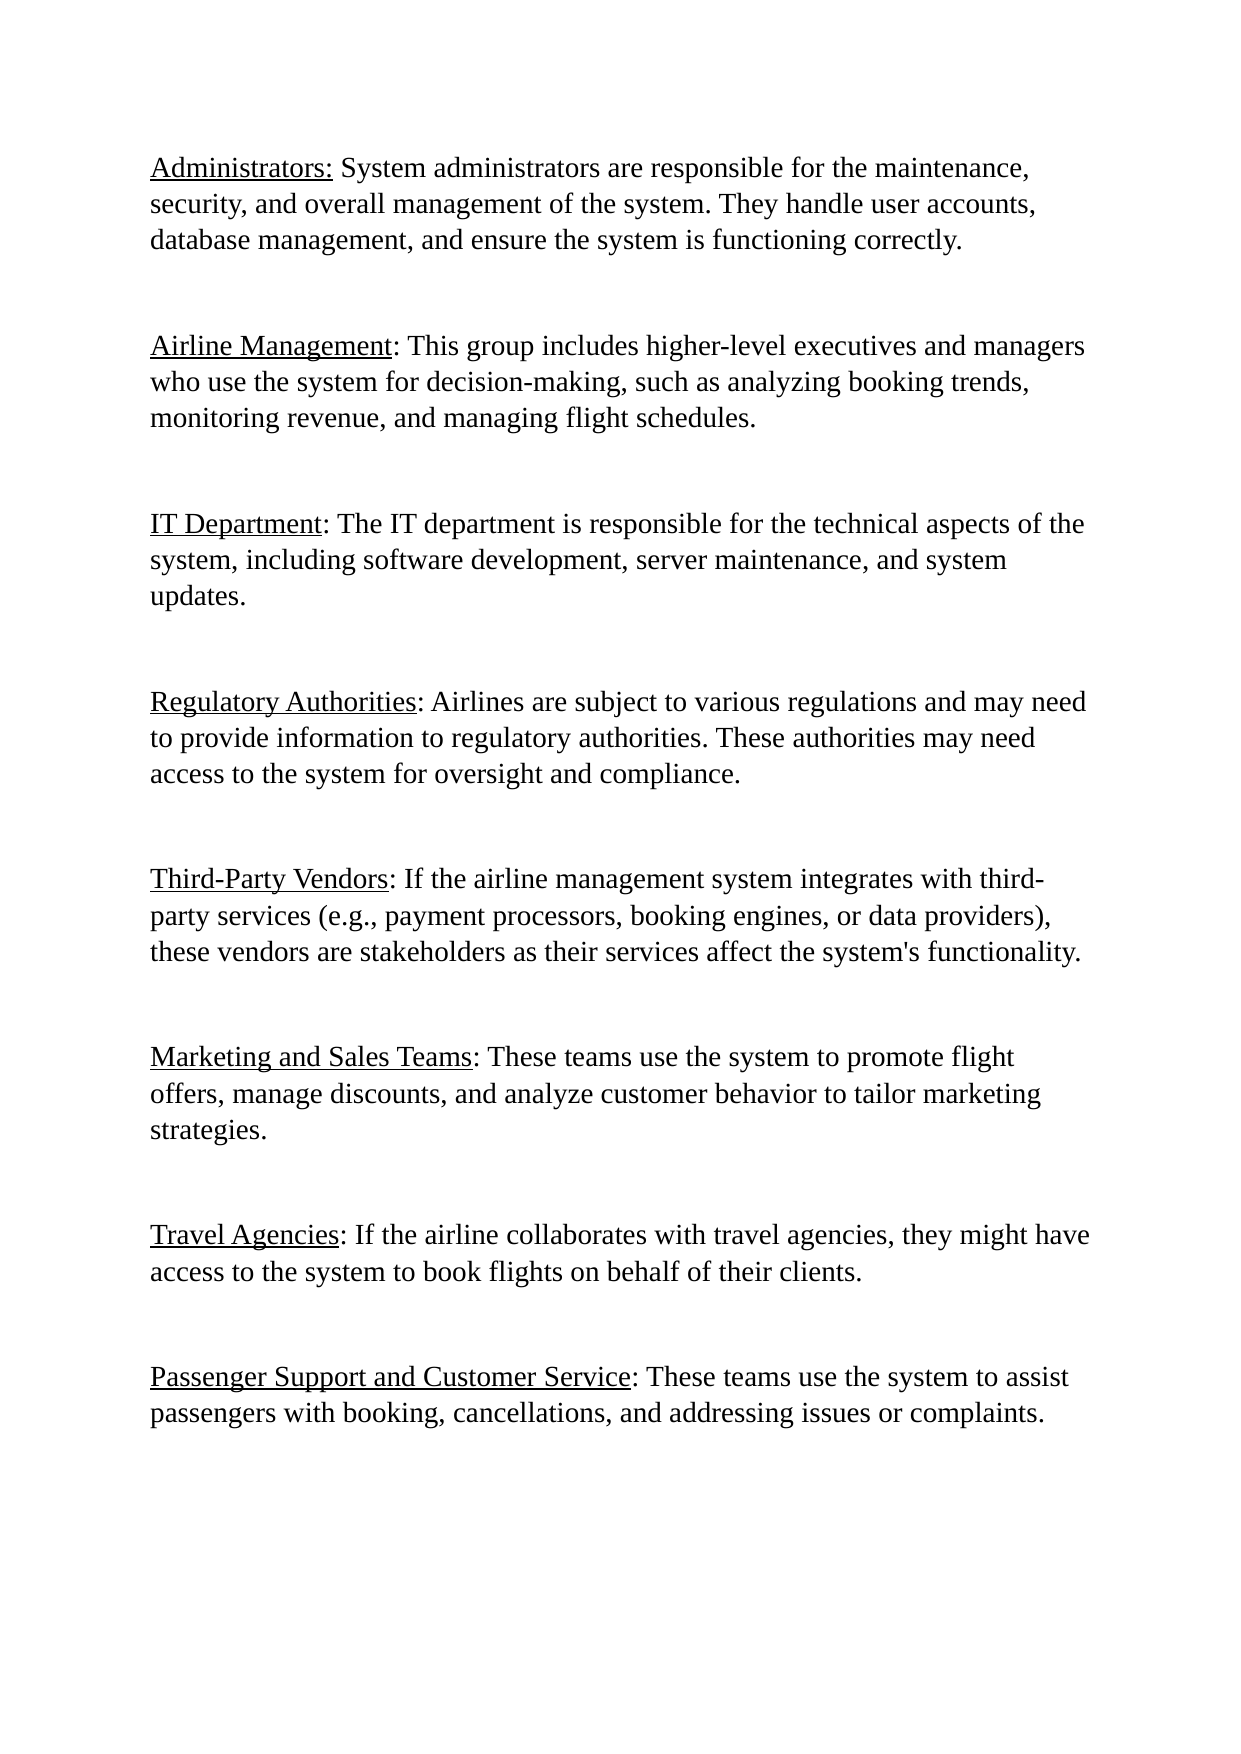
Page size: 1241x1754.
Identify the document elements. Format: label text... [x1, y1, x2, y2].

text IT Department: The IT department is responsible for the technical aspects of the system, including software development, server maintenance, and system updates. [150, 506, 1090, 612]
text Marketing and Sales Teams: These teams use the system to promote flight offers, manage discounts, and analyze customer behavior to tailor marketing strategies. [150, 1039, 1090, 1145]
text Administrators: System administrators are responsible for the maintenance, security, and overall management of the system. They handle user accounts, database management, and ensure the system is functioning correctly. [150, 150, 1090, 256]
text Passenger Support and Customer Service: These teams use the system to assist passengers with booking, cancellations, and addressing issues or complaints. [150, 1359, 1090, 1429]
text Regulatory Authorities: Airlines are subject to various regulations and may need to provide information to regulatory authorities. These authorities may need access to the system for oversight and compliance. [150, 684, 1090, 789]
text Third-Party Vendors: If the airline management system integrates with third-party services (e.g., payment processors, booking engines, or data providers), these vendors are stakeholders as their services affect the system's functionality. [150, 862, 1090, 967]
text Airline Management: This group includes higher-level executives and managers who use the system for decision-making, such as analyzing booking trends, monitoring revenue, and managing flight schedules. [150, 328, 1090, 434]
text Travel Agencies: If the airline collaborates with travel agencies, they might have access to the system to book flights on behalf of their clients. [150, 1217, 1090, 1287]
